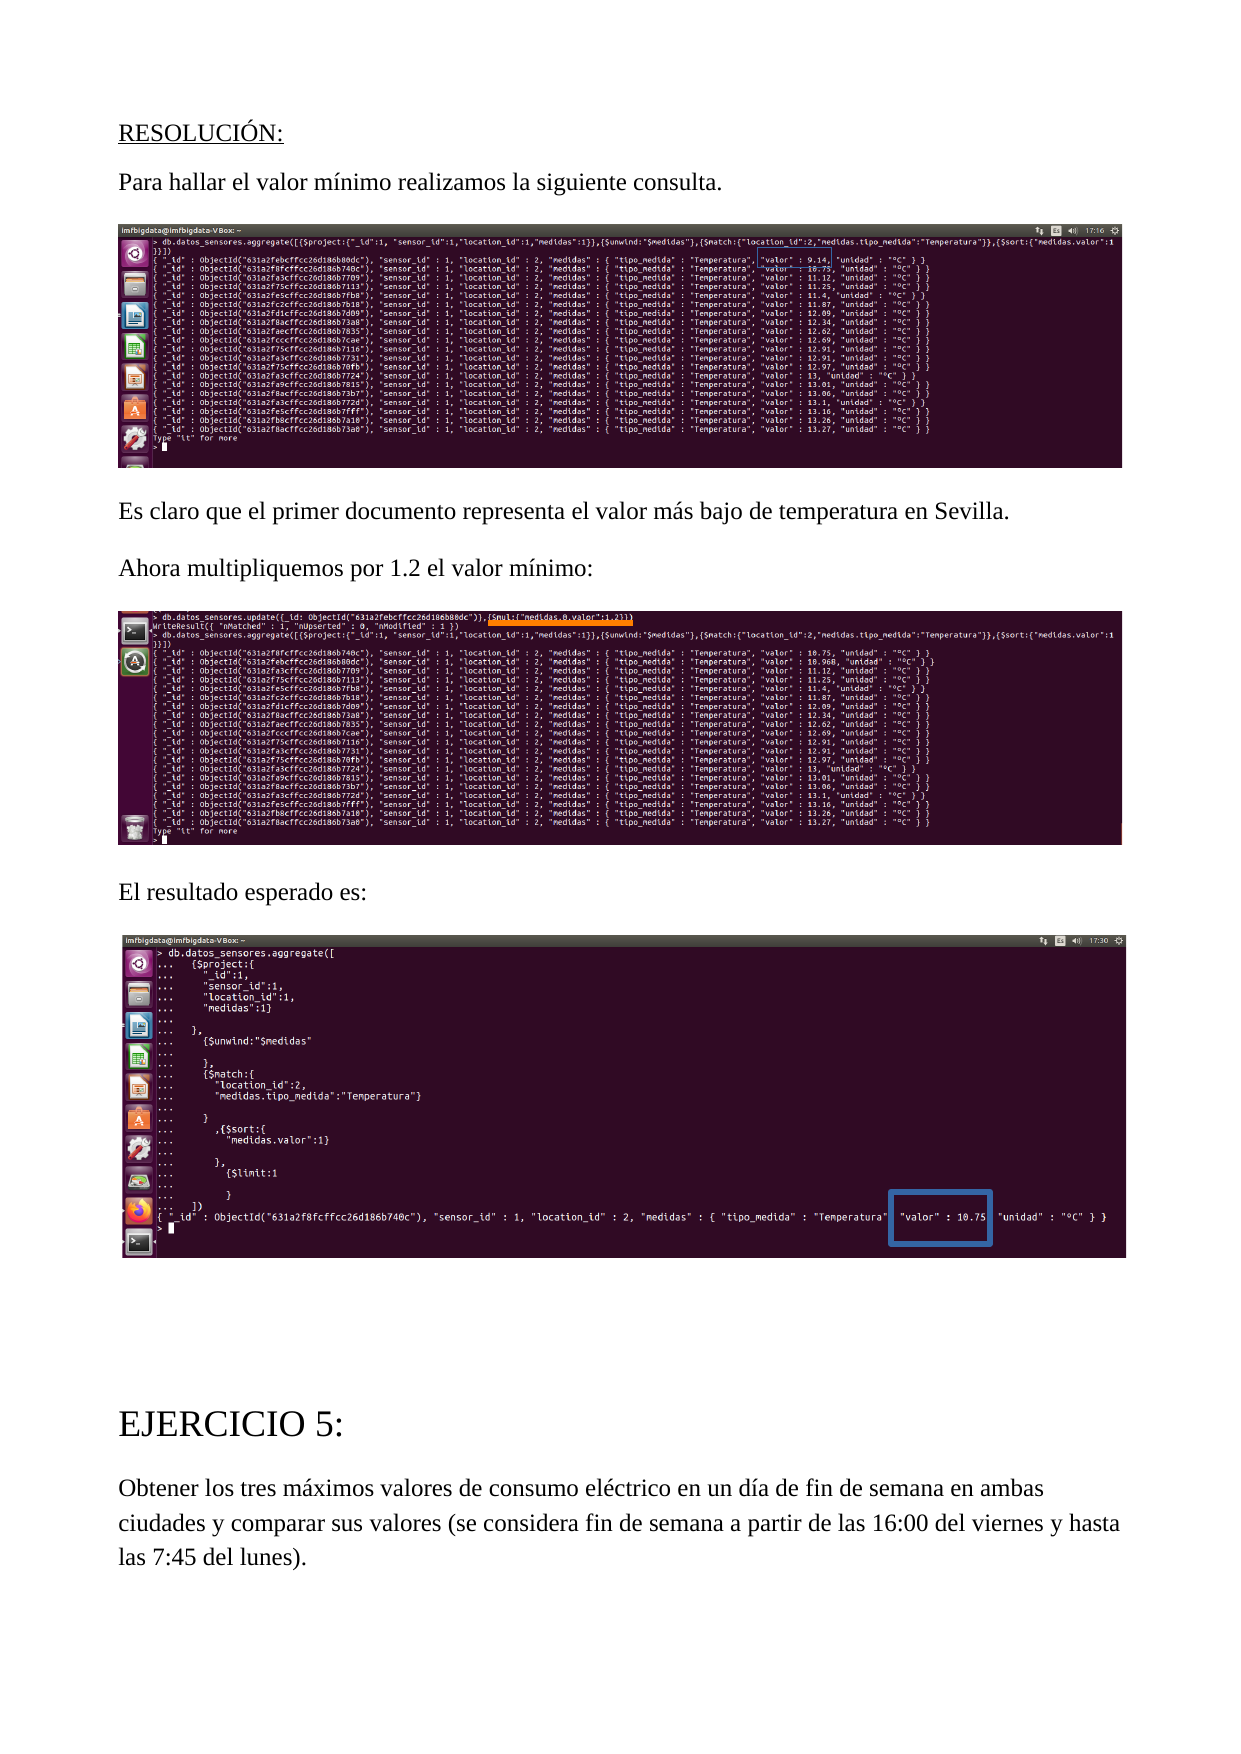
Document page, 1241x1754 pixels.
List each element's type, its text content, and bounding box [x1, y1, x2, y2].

picture [122, 935, 1127, 1258]
text Para hallar el valor mínimo realizamos la siguiente consulta. [118, 167, 1122, 196]
text EJERCICIO 5: [118, 1401, 1122, 1444]
text RESOLUCIÓN: [118, 118, 1122, 147]
text El resultado esperado es: [118, 877, 1122, 906]
text Ahora multipliquemos por 1.2 el valor mínimo: [118, 553, 1122, 582]
text Es claro que el primer documento representa el valor más bajo de temperatura en Sevilla. [118, 496, 1122, 525]
text Obtener los tres máximos valores de consumo eléctrico en un día de fin de semana en ambas ciudades y comparar sus valores (se considera fin de semana a partir de las 16:00 del viernes y hasta las 7:45 del lunes). [118, 1473, 1122, 1571]
